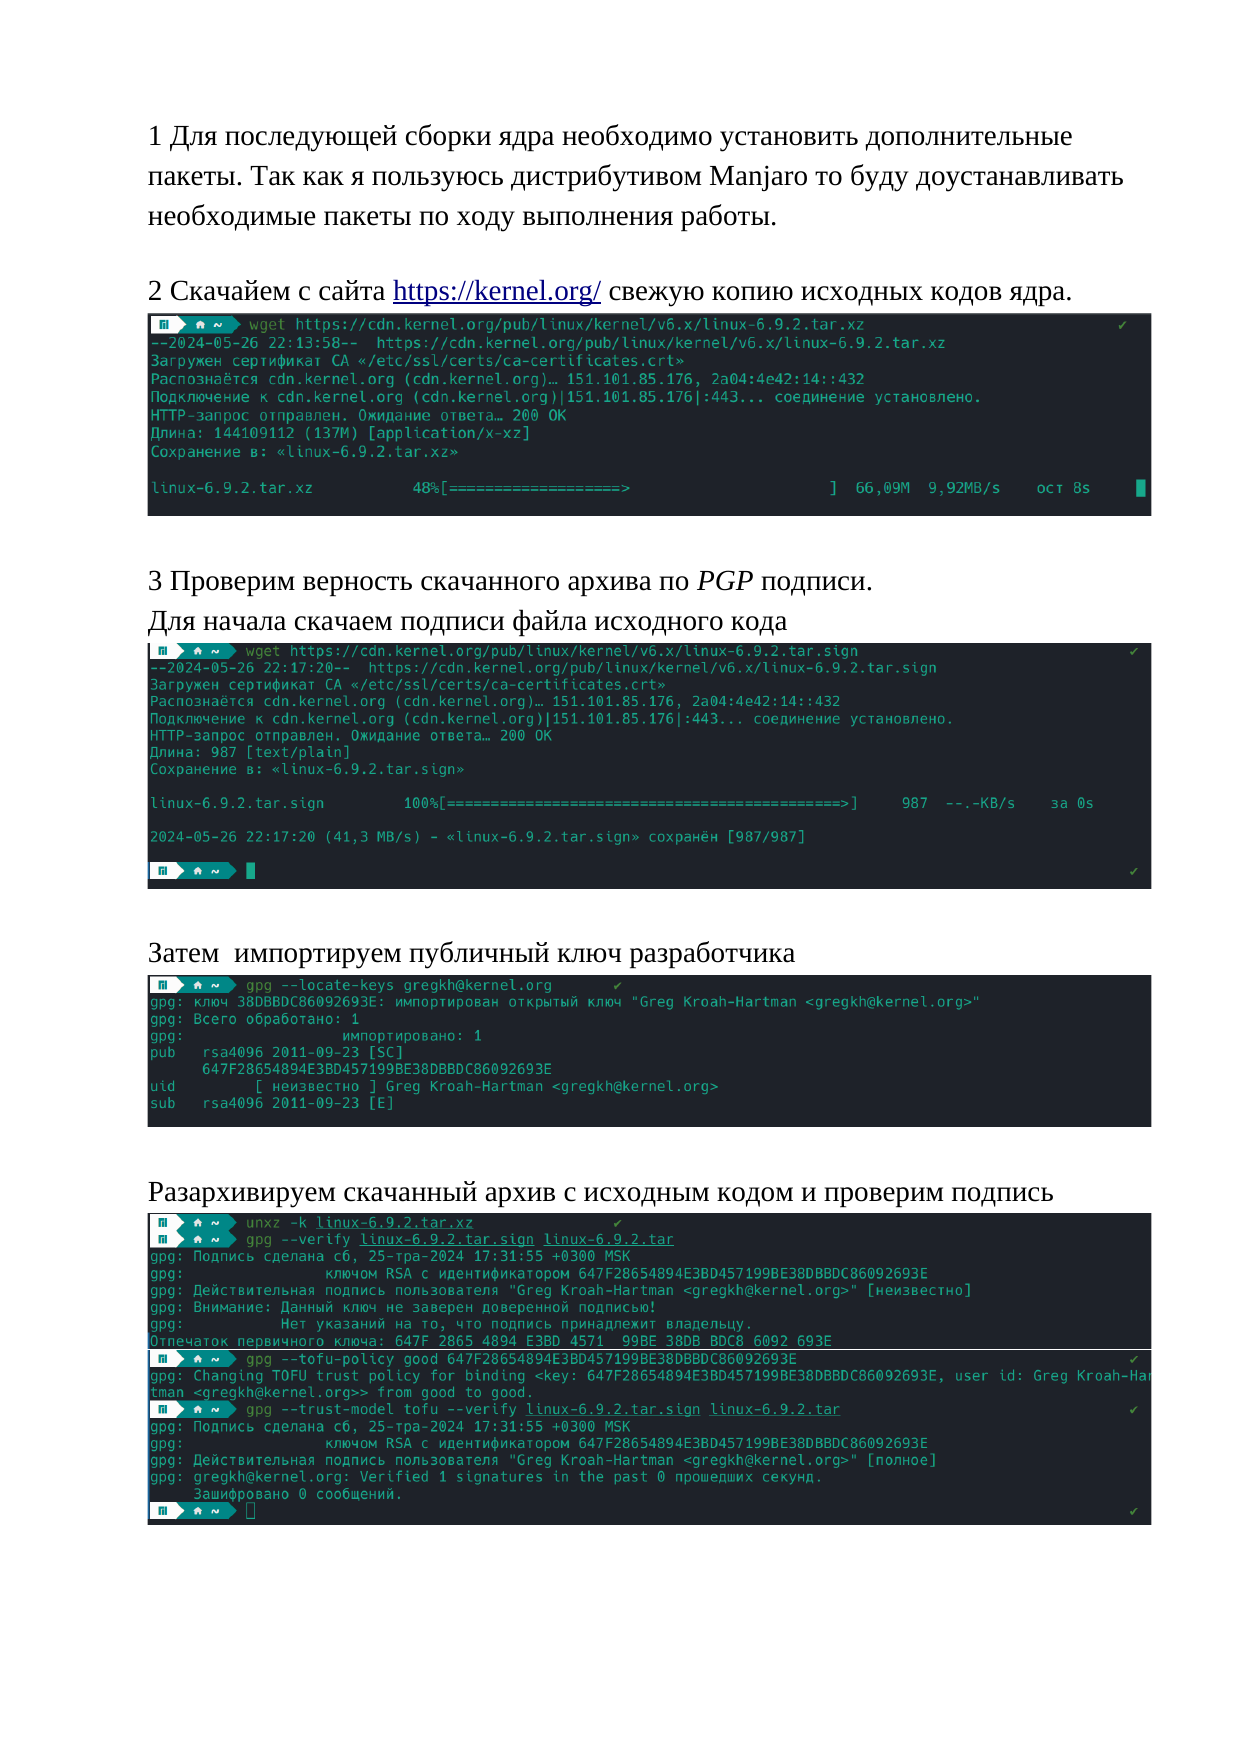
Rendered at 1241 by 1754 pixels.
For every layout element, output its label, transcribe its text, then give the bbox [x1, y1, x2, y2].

text 1 Для последующей сборки ядра необходимо установить дополнительные пакеты. Так как я пользуюсь дистрибутивом Manjaro то буду доустанавливать необходимые пакеты по ходу выполнения работы. [148, 118, 1152, 232]
picture [147, 313, 1152, 516]
text 2 Скачайем с сайта https://kernel.org/ свежую копию исходных кодов ядра. [148, 273, 1152, 307]
text Разархивируем скачанный архив с исходным кодом и проверим подпись [148, 1174, 1152, 1207]
picture [147, 643, 1152, 889]
picture [147, 1350, 1152, 1525]
text 3 Проверим верность скачанного архива по PGP подписи. [148, 563, 1152, 596]
picture [147, 1213, 1152, 1349]
text Затем импортируем публичный ключ разработчика [148, 935, 1152, 968]
text Для начала скачаем подписи файла исходного кода [148, 603, 1152, 636]
picture [147, 975, 1152, 1127]
